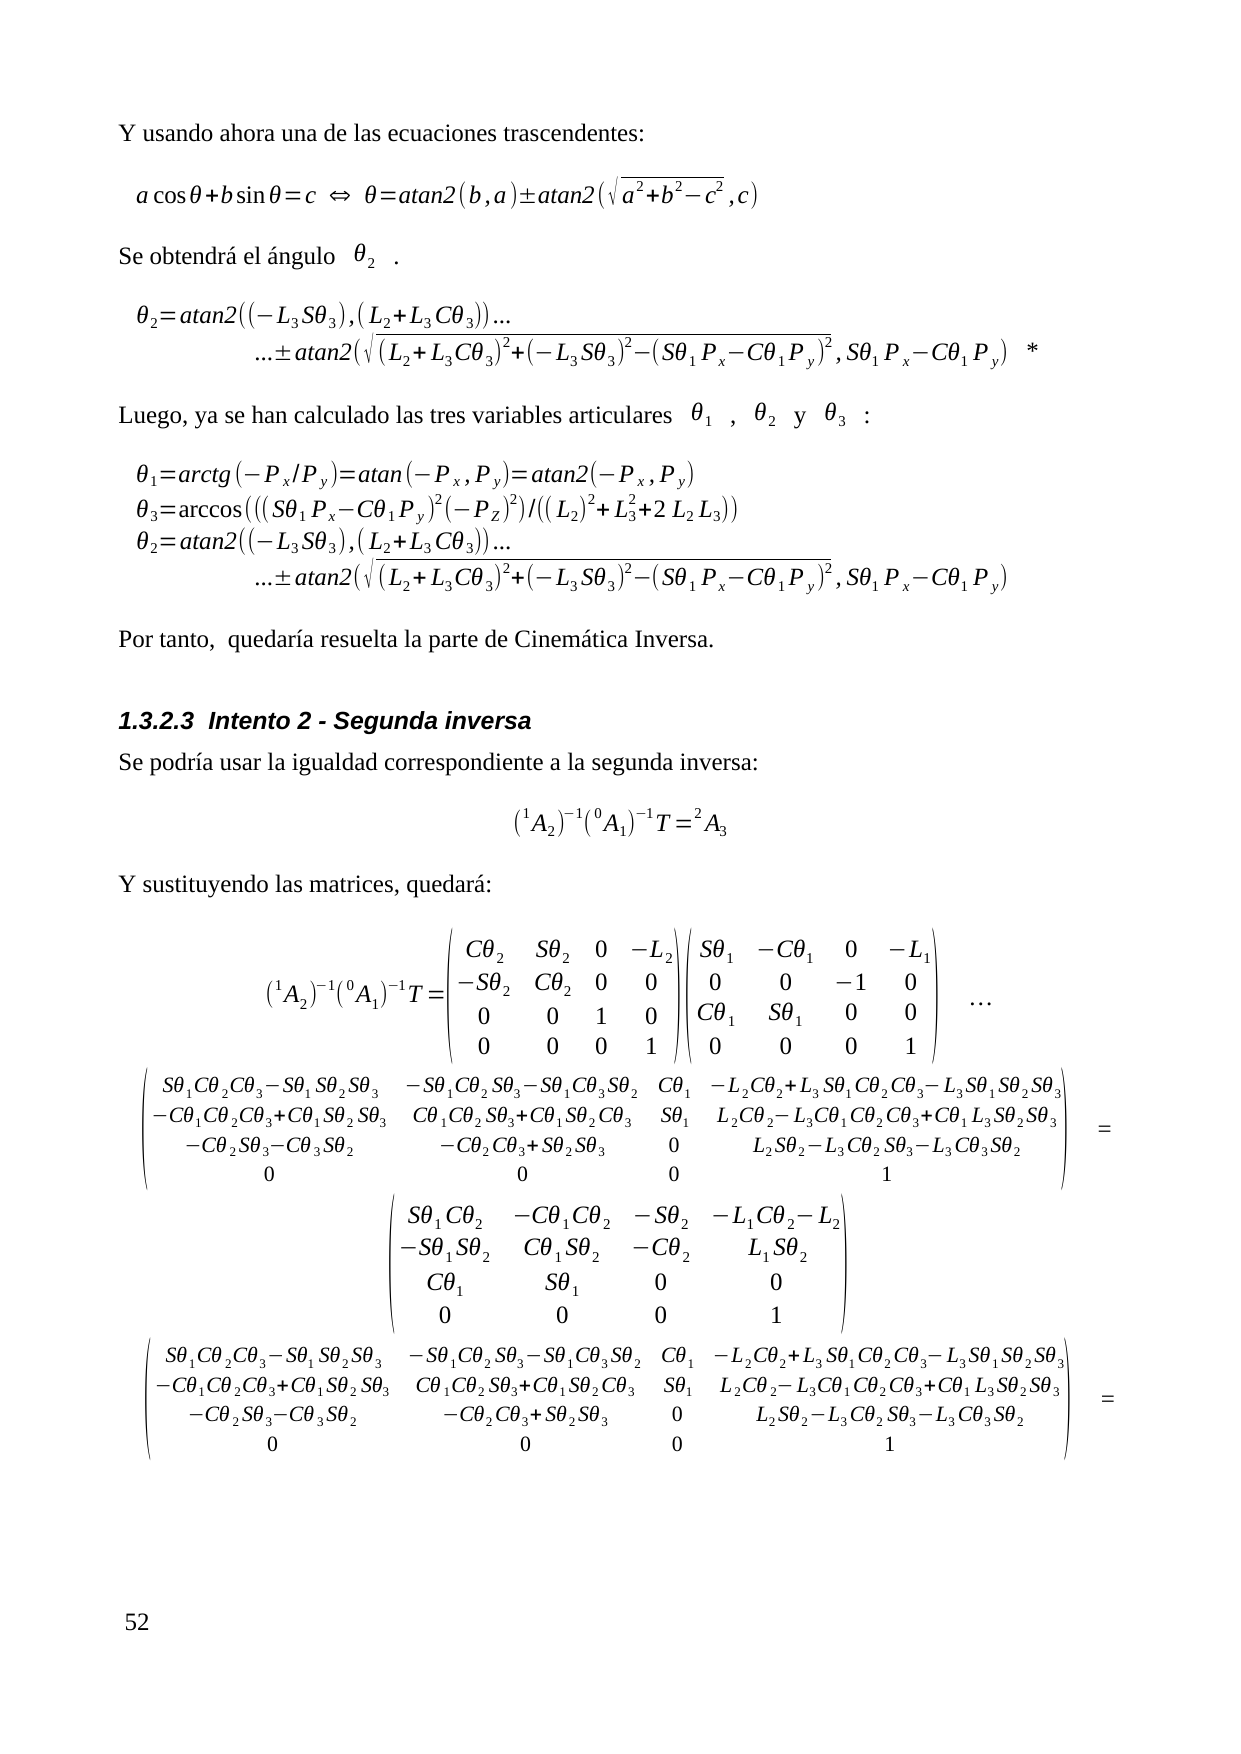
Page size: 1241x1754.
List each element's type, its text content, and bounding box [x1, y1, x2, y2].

text Luego, ya se han calculado las tres variables articulares,y: [118, 398, 1122, 430]
text Se podría usar la igualdad correspondiente a la segunda inversa: [118, 747, 1122, 776]
text … [118, 926, 1122, 1066]
text Y usando ahora una de las ecuaciones trascendentes: [118, 118, 1122, 147]
text Y sustituyendo las matrices, quedará: [118, 869, 1122, 897]
text * [236, 332, 1122, 370]
subtitle Intento 2 - Segunda inversa [118, 706, 1122, 735]
text = [118, 1066, 1122, 1192]
text = [118, 1336, 1122, 1461]
text Por tanto, quedaría resuelta la parte de Cinemática Inversa. [118, 624, 1122, 653]
text Se obtendrá el ángulo. [118, 240, 1122, 271]
